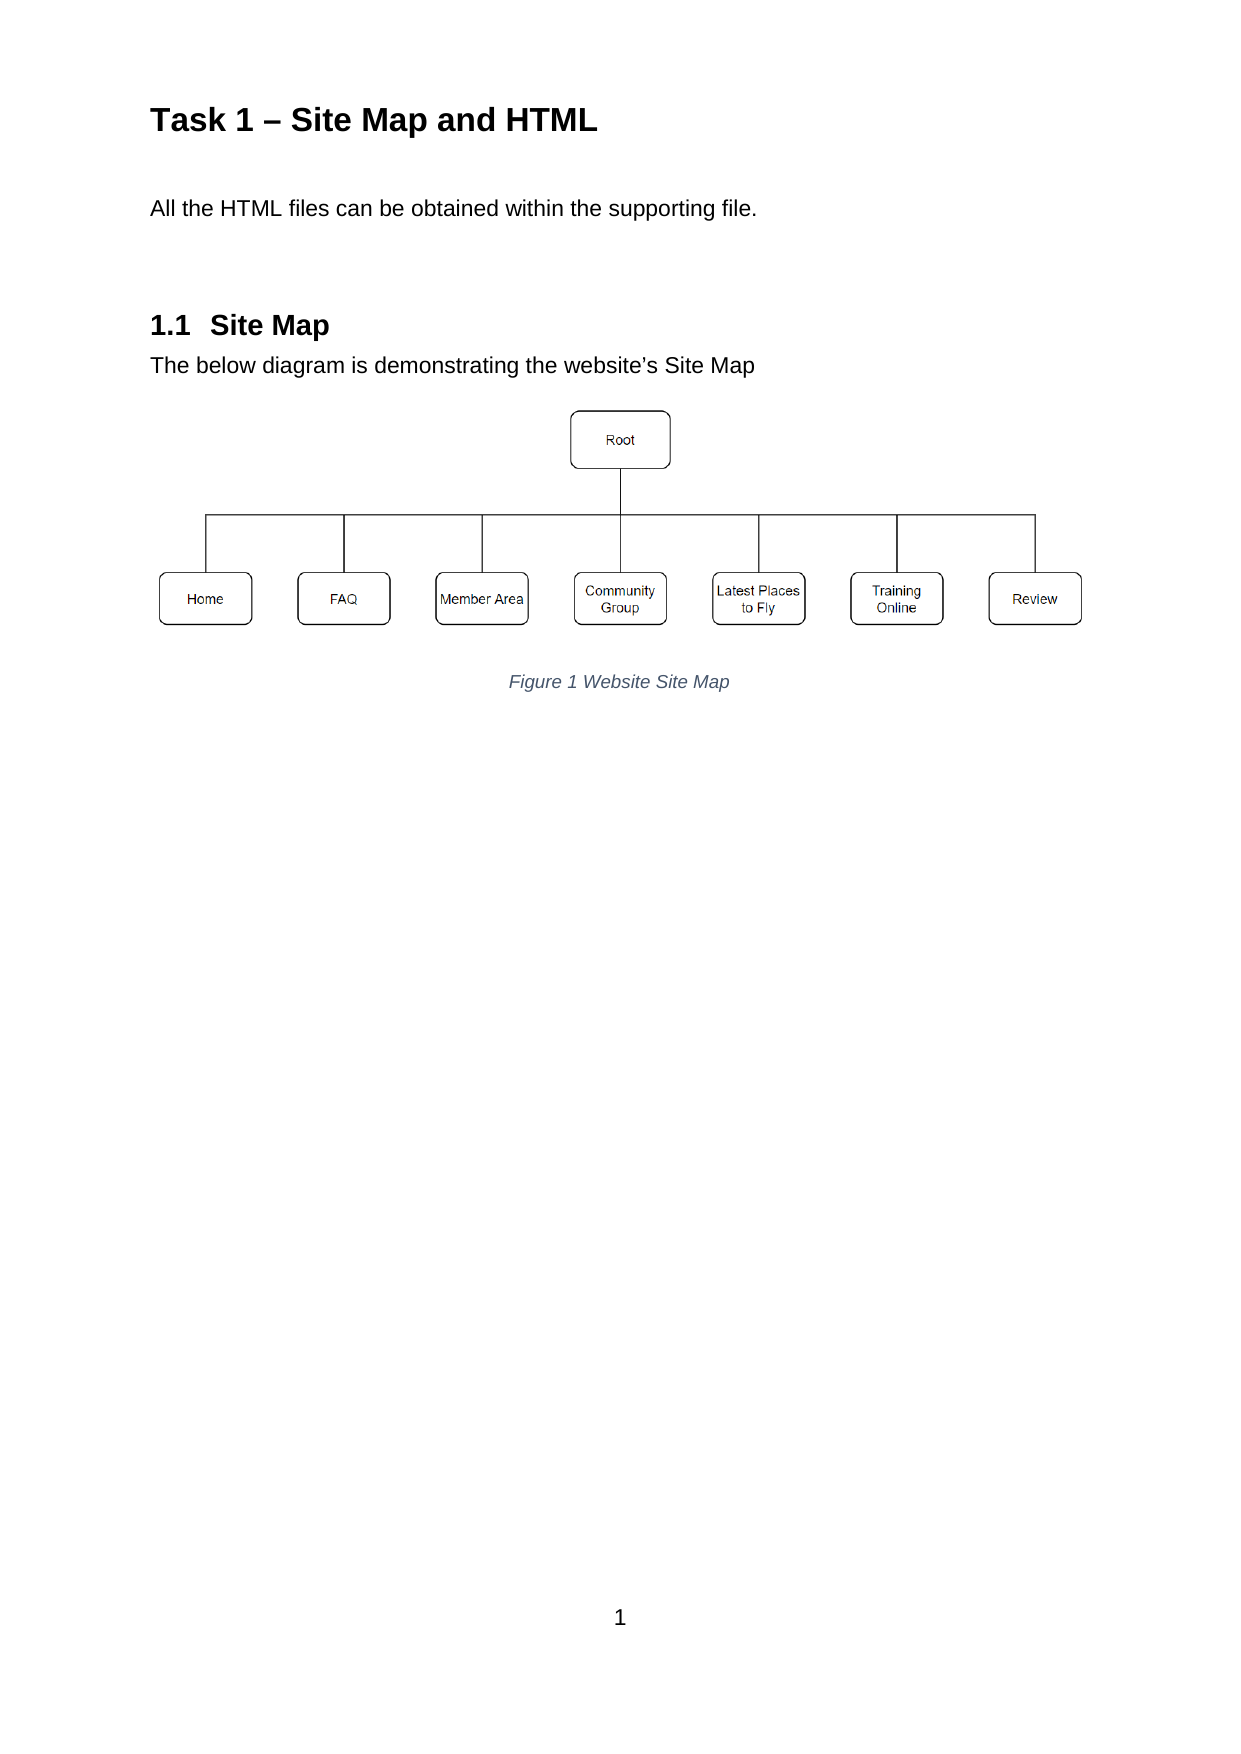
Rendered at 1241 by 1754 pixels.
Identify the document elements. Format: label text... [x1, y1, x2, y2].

subtitle Task 1 – Site Map and HTML [150, 100, 1090, 138]
text The below diagram is demonstrating the website’s Site Map [150, 352, 1090, 378]
subtitle Site Map [150, 308, 1090, 341]
text All the HTML files can be obtained within the supporting file. [150, 195, 1090, 222]
text Figure 1 Website Site Map [150, 671, 1090, 692]
